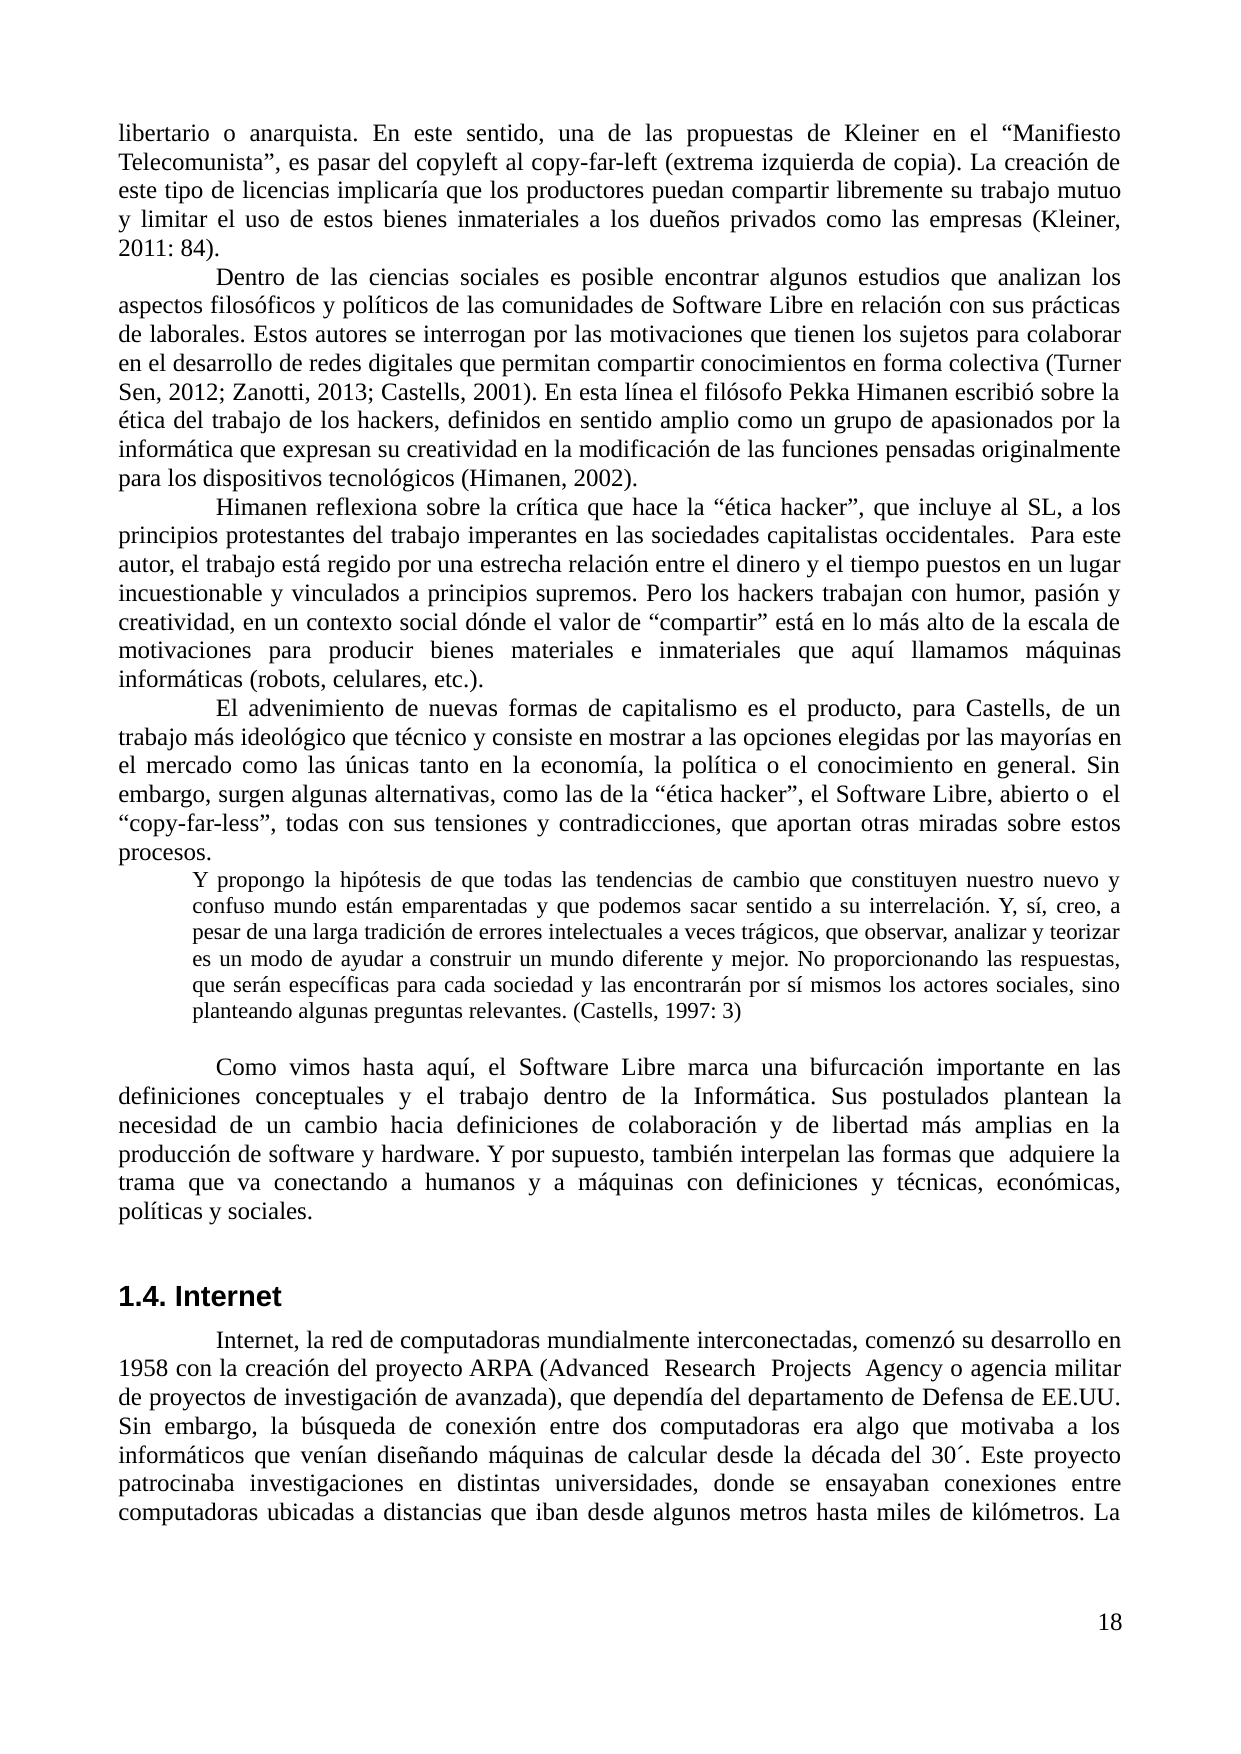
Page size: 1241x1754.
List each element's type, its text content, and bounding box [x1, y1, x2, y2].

text libertario o anarquista. En este sentido, una de las propuestas de Kleiner en el “Manifiesto Telecomunista”, es pasar del copyleft al copy-far-left (extrema izquierda de copia). La creación de este tipo de licencias implicaría que los productores puedan compartir libremente su trabajo mutuo y limitar el uso de estos bienes inmateriales a los dueños privados como las empresas (Kleiner, 2011: 84). [118, 118, 1122, 262]
text Como vimos hasta aquí, el Software Libre marca una bifurcación importante en las definiciones conceptuales y el trabajo dentro de la Informática. Sus postulados plantean la necesidad de un cambio hacia definiciones de colaboración y de libertad más amplias en la producción de software y hardware. Y por supuesto, también interpelan las formas que adquiere la trama que va conectando a humanos y a máquinas con definiciones y técnicas, económicas, políticas y sociales. [118, 1052, 1122, 1225]
text Y propongo la hipótesis de que todas las tendencias de cambio que constituyen nuestro nuevo y confuso mundo están emparentadas y que podemos sacar sentido a su interrelación. Y, sí, creo, a pesar de una larga tradición de errores intelectuales a veces trágicos, que observar, analizar y teorizar es un modo de ayudar a construir un mundo diferente y mejor. No proporcionando las respuestas, que serán específicas para cada sociedad y las encontrarán por sí mismos los actores sociales, sino planteando algunas preguntas relevantes. (Castells, 1997: 3) [192, 866, 1122, 1024]
text El advenimiento de nuevas formas de capitalismo es el producto, para Castells, de un trabajo más ideológico que técnico y consiste en mostrar a las opciones elegidas por las mayorías en el mercado como las únicas tanto en la economía, la política o el conocimiento en general. Sin embargo, surgen algunas alternativas, como las de la “ética hacker”, el Software Libre, abierto o el “copy-far-less”, todas con sus tensiones y contradicciones, que aportan otras miradas sobre estos procesos. [118, 693, 1122, 866]
text Himanen reflexiona sobre la crítica que hace la “ética hacker”, que incluye al SL, a los principios protestantes del trabajo imperantes en las sociedades capitalistas occidentales. Para este autor, el trabajo está regido por una estrecha relación entre el dinero y el tiempo puestos en un lugar incuestionable y vinculados a principios supremos. Pero los hackers trabajan con humor, pasión y creatividad, en un contexto social dónde el valor de “compartir” está en lo más alto de la escala de motivaciones para producir bienes materiales e inmateriales que aquí llamamos máquinas informáticas (robots, celulares, etc.). [118, 492, 1122, 693]
subtitle 1.4. Internet [118, 1279, 1122, 1312]
text Dentro de las ciencias sociales es posible encontrar algunos estudios que analizan los aspectos filosóficos y políticos de las comunidades de Software Libre en relación con sus prácticas de laborales. Estos autores se interrogan por las motivaciones que tienen los sujetos para colaborar en el desarrollo de redes digitales que permitan compartir conocimientos en forma colectiva (Turner Sen, 2012; Zanotti, 2013; Castells, 2001). En esta línea el filósofo Pekka Himanen escribió sobre la ética del trabajo de los hackers, definidos en sentido amplio como un grupo de apasionados por la informática que expresan su creatividad en la modificación de las funciones pensadas originalmente para los dispositivos tecnológicos (Himanen, 2002). [118, 262, 1122, 492]
text Internet, la red de computadoras mundialmente interconectadas, comenzó su desarrollo en 1958 con la creación del proyecto ARPA (Advanced Research Projects Agency o agencia militar de proyectos de investigación de avanzada), que dependía del departamento de Defensa de EE.UU. Sin embargo, la búsqueda de conexión entre dos computadoras era algo que motivaba a los informáticos que venían diseñando máquinas de calcular desde la década del 30´. Este proyecto patrocinaba investigaciones en distintas universidades, donde se ensayaban conexiones entre computadoras ubicadas a distancias que iban desde algunos metros hasta miles de kilómetros. La [118, 1325, 1122, 1526]
